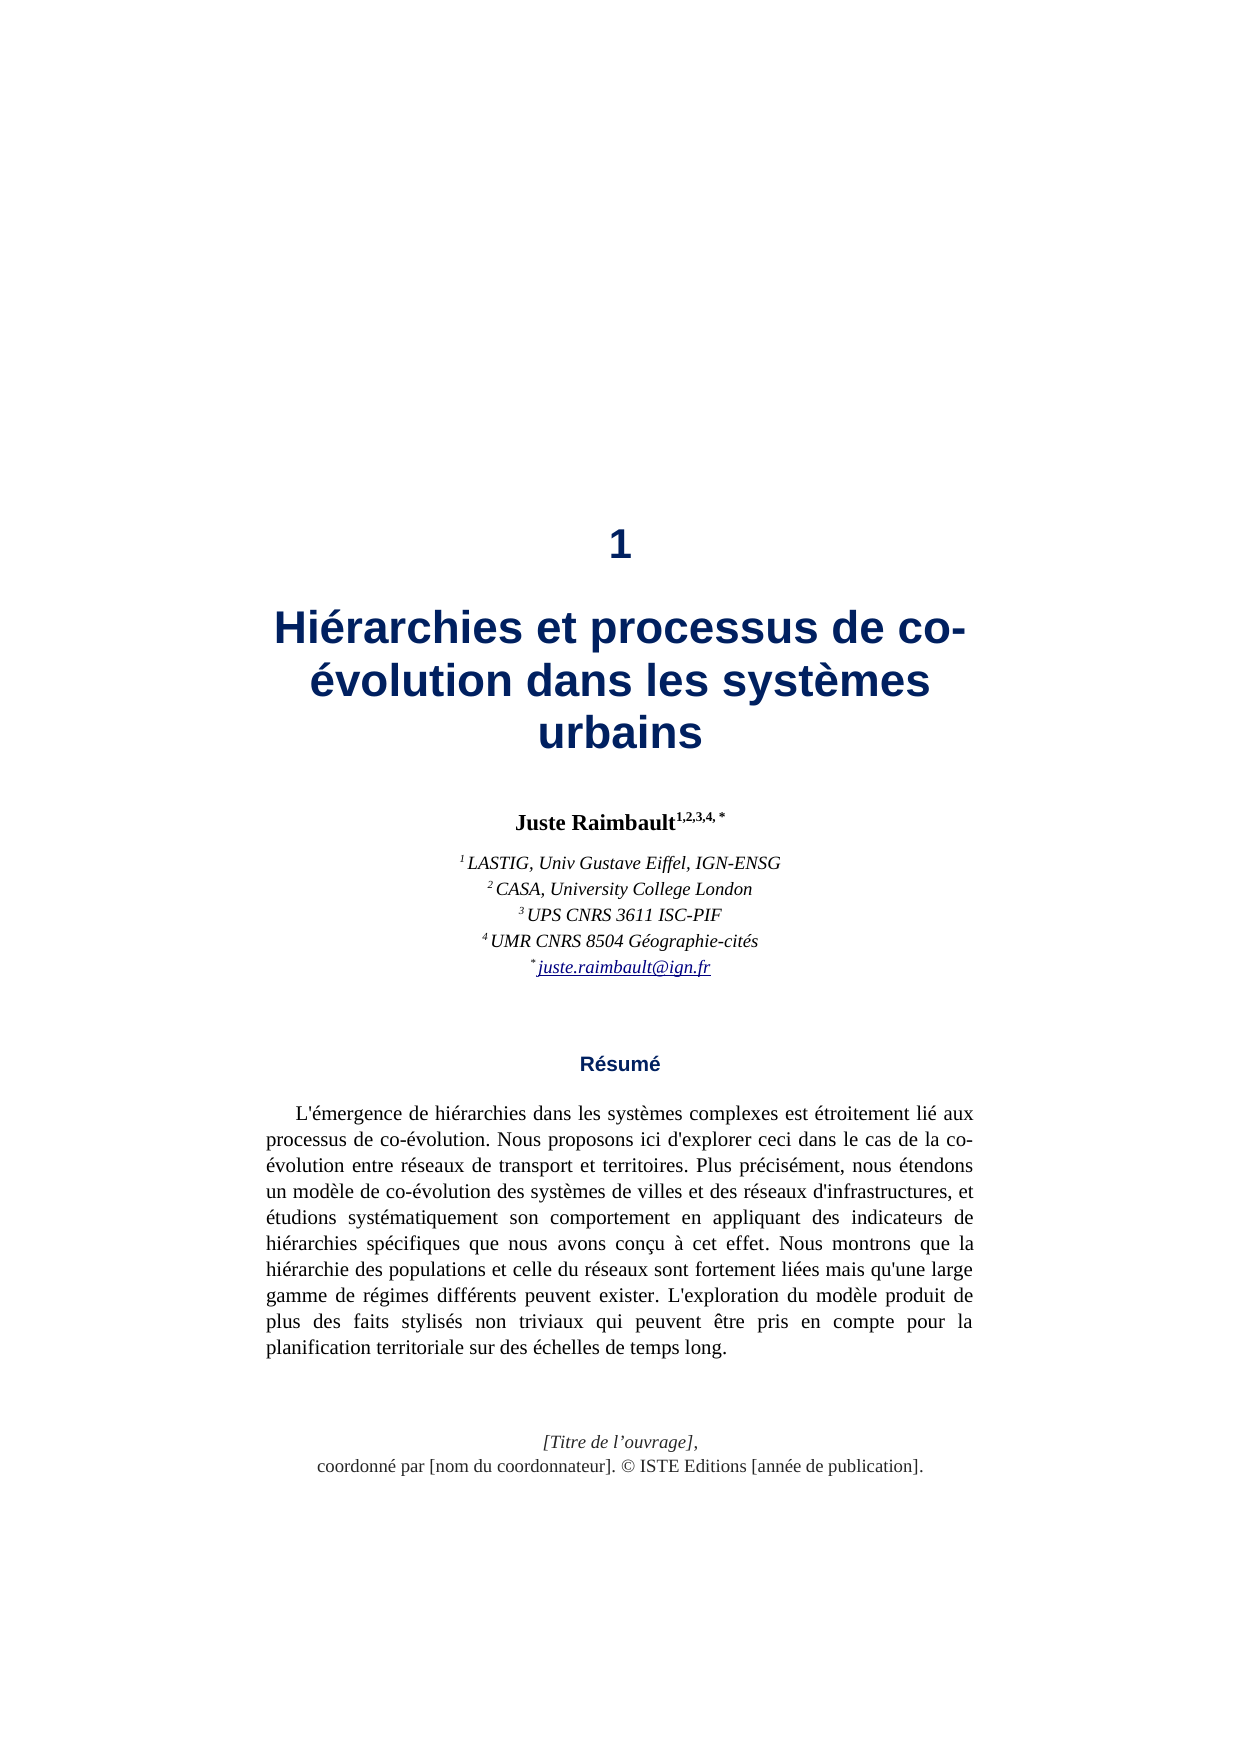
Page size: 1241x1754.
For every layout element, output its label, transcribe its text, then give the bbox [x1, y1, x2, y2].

text 1 LASTIG, Univ Gustave Eiffel, IGN-ENSG [266, 847, 974, 873]
text 2 CASA, University College London [266, 873, 974, 899]
text Résumé [266, 1049, 974, 1076]
text * juste.raimbault@ign.fr [266, 952, 974, 978]
text L'émergence de hiérarchies dans les systèmes complexes est étroitement lié aux processus de co-évolution. Nous proposons ici d'explorer ceci dans le cas de la co-évolution entre réseaux de transport et territoires. Plus précisément, nous étendons un modèle de co-évolution des systèmes de villes et des réseaux d'infrastructures, et étudions systématiquement son comportement en appliquant des indicateurs de hiérarchies spécifiques que nous avons conçu à cet effet. Nous montrons que la hiérarchie des populations et celle du réseaux sont fortement liées mais qu'une large gamme de régimes différents peuvent exister. L'exploration du modèle produit de plus des faits stylisés non triviaux qui peuvent être pris en compte pour la planification territoriale sur des échelles de temps long. [266, 1098, 974, 1359]
text Juste Raimbault1,2,3,4, * [266, 808, 974, 835]
text 4 UMR CNRS 8504 Géographie-cités [266, 926, 974, 952]
text 1 [266, 519, 974, 567]
text 3 UPS CNRS 3611 ISC-PIF [266, 899, 974, 926]
title Hiérarchies et processus de co-évolution dans les systèmes urbains [266, 600, 974, 758]
